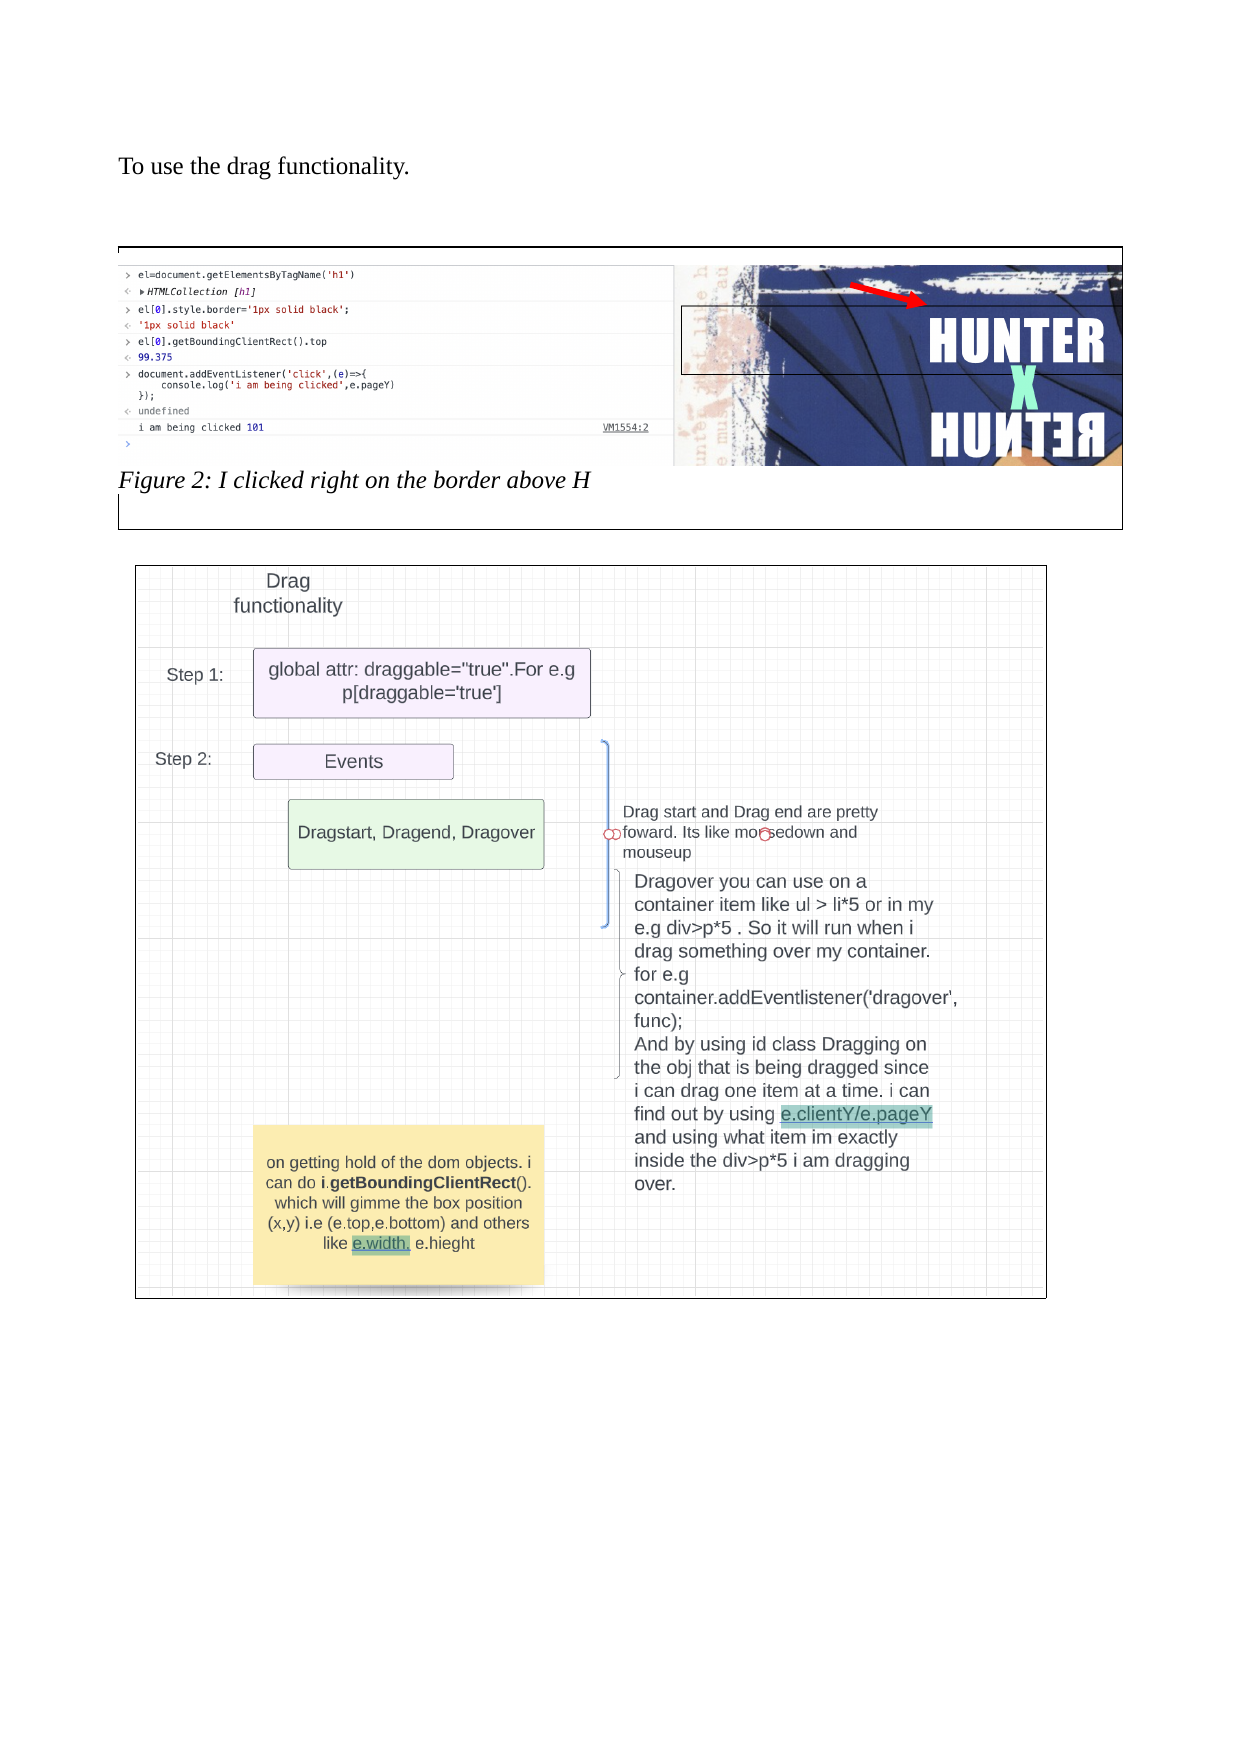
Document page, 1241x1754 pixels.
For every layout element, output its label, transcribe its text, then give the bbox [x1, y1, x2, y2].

table_header [118, 248, 1122, 265]
picture [118, 265, 1123, 466]
table_header [118, 466, 1122, 529]
text To use the drag functionality. [118, 118, 1122, 180]
picture [138, 567, 1043, 1296]
